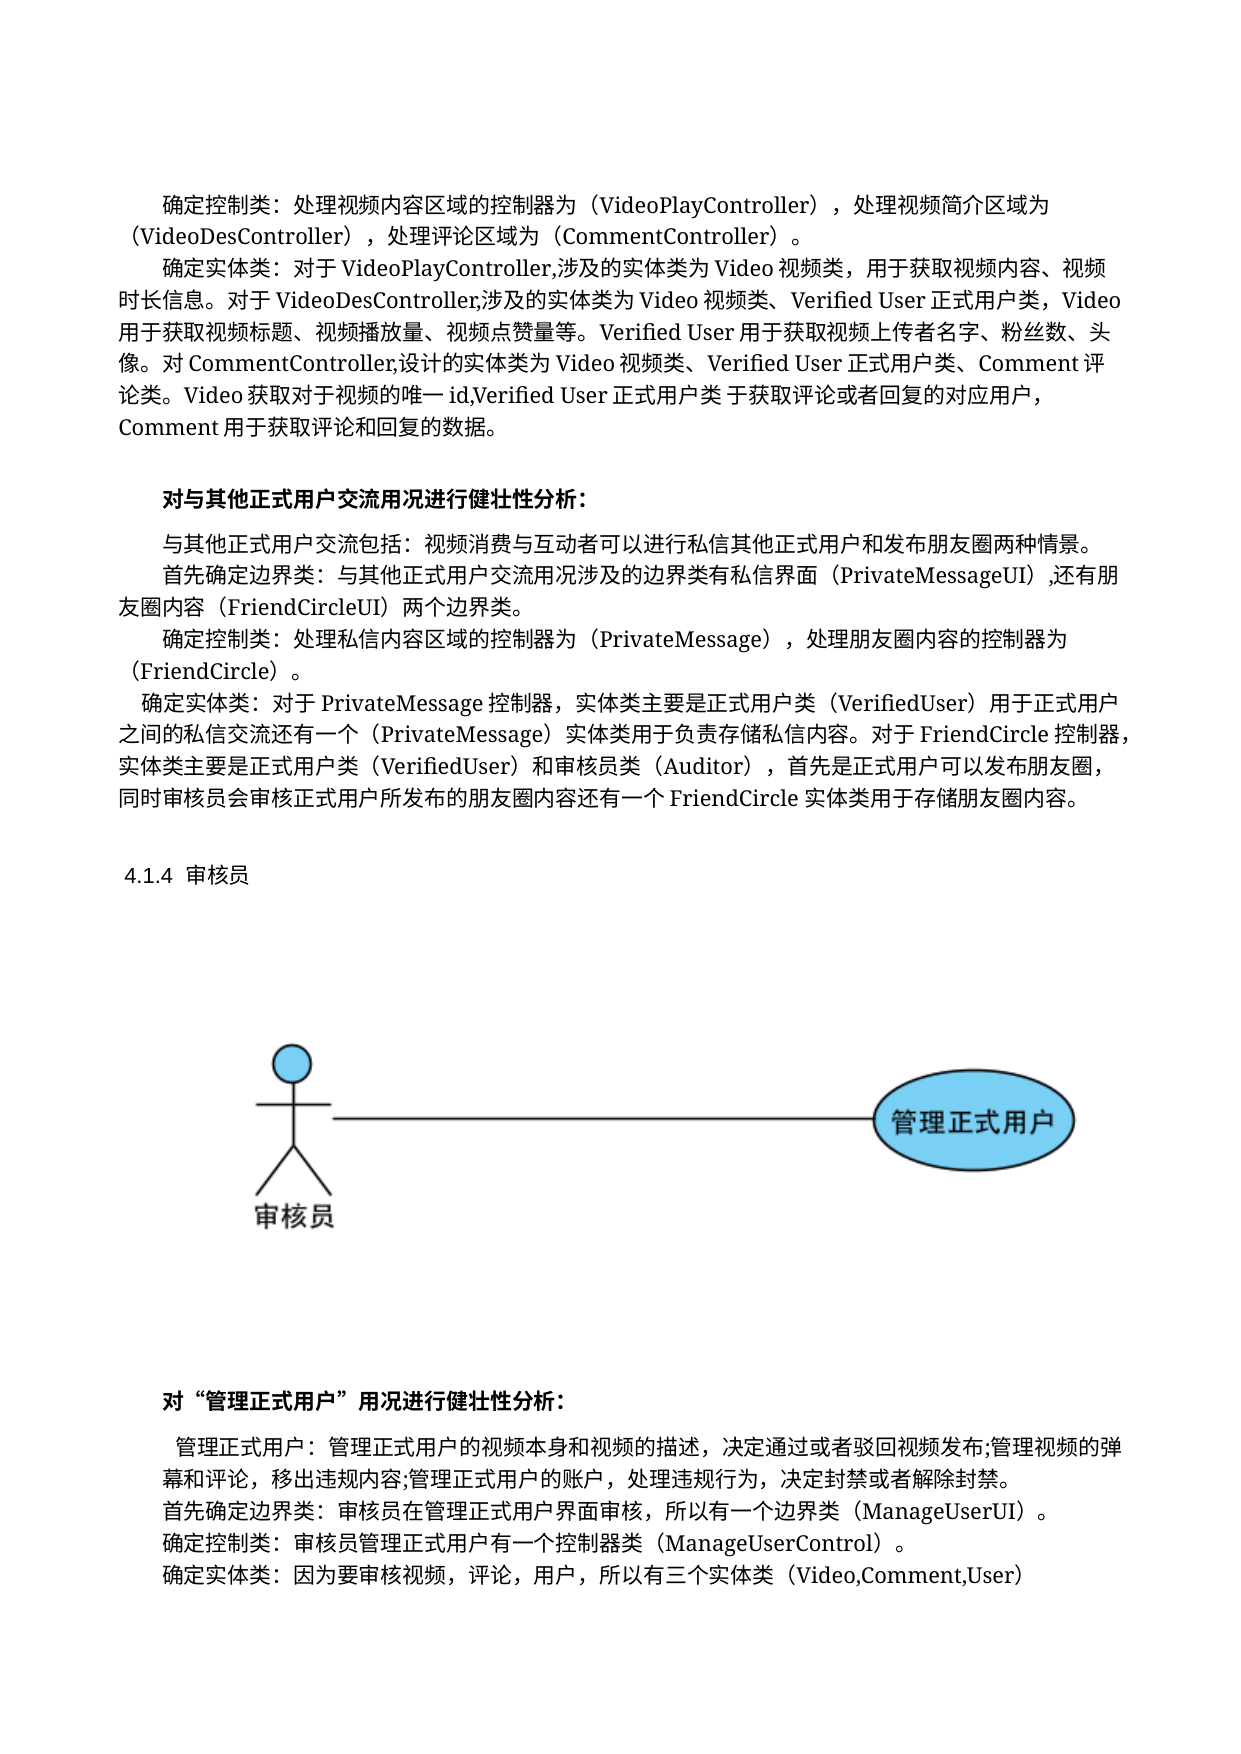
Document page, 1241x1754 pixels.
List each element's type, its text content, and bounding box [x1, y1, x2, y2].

text 首先确定边界类：审核员在管理正式用户界面审核，所以有一个边界类（ManageUserUI）。 [162, 1494, 1122, 1526]
text 确定实体类：对于 PrivateMessage控制器，实体类主要是正式用户类（VerifiedUser）用于正式用户之间的私信交流还有一个（PrivateMessage）实体类用于负责存储私信内容。对于FriendCircle 控制器，实体类主要是正式用户类（VerifiedUser）和审核员类（Auditor），首先是正式用户可以发布朋友圈，同时审核员会审核正式用户所发布的朋友圈内容还有一个FriendCircle 实体类用于存储朋友圈内容。 [118, 686, 1122, 813]
text 确定实体类：对于VideoPlayController,涉及的实体类为Video视频类，用于获取视频内容、视频时长信息。对于VideoDesController,涉及的实体类为Video视频类、Verified User正式用户类，Video用于获取视频标题、视频播放量、视频点赞量等。Verified User用于获取视频上传者名字、粉丝数、头像。对CommentController,设计的实体类为Video视频类、Verified User正式用户类、Comment评论类。Video获取对于视频的唯一id,Verified User正式用户类 于获取评论或者回复的对应用户，Comment用于获取评论和回复的数据。 [118, 251, 1122, 442]
text 对“管理正式用户”用况进行健壮性分析： [118, 1384, 1122, 1416]
text 确定控制类：审核员管理正式用户有一个控制器类（ManageUserControl）。 [162, 1526, 1122, 1558]
text 管理正式用户：管理正式用户的视频本身和视频的描述，决定通过或者驳回视频发布;管理视频的弹幕和评论，移出违规内容;管理正式用户的账户，处理违规行为，决定封禁或者解除封禁。 [162, 1428, 1122, 1494]
picture [118, 896, 1122, 1317]
text 对与其他正式用户交流用况进行健壮性分析： [118, 482, 1122, 514]
text 确定实体类：因为要审核视频，评论，用户，所以有三个实体类（Video,Comment,User） [162, 1558, 1122, 1589]
text 首先确定边界类：与其他正式用户交流用况涉及的边界类有私信界面（PrivateMessageUI）,还有朋友圈内容（FriendCircleUI）两个边界类。 [118, 558, 1122, 622]
text 与其他正式用户交流包括：视频消费与互动者可以进行私信其他正式用户和发布朋友圈两种情景。 [118, 527, 1122, 558]
text 确定控制类：处理视频内容区域的控制器为（VideoPlayController），处理视频简介区域为（VideoDesController），处理评论区域为（CommentController）。 [118, 188, 1122, 251]
text 确定控制类：处理私信内容区域的控制器为（PrivateMessage），处理朋友圈内容的控制器为（FriendCircle）。 [118, 622, 1122, 686]
subtitle 审核员 [118, 858, 1122, 890]
